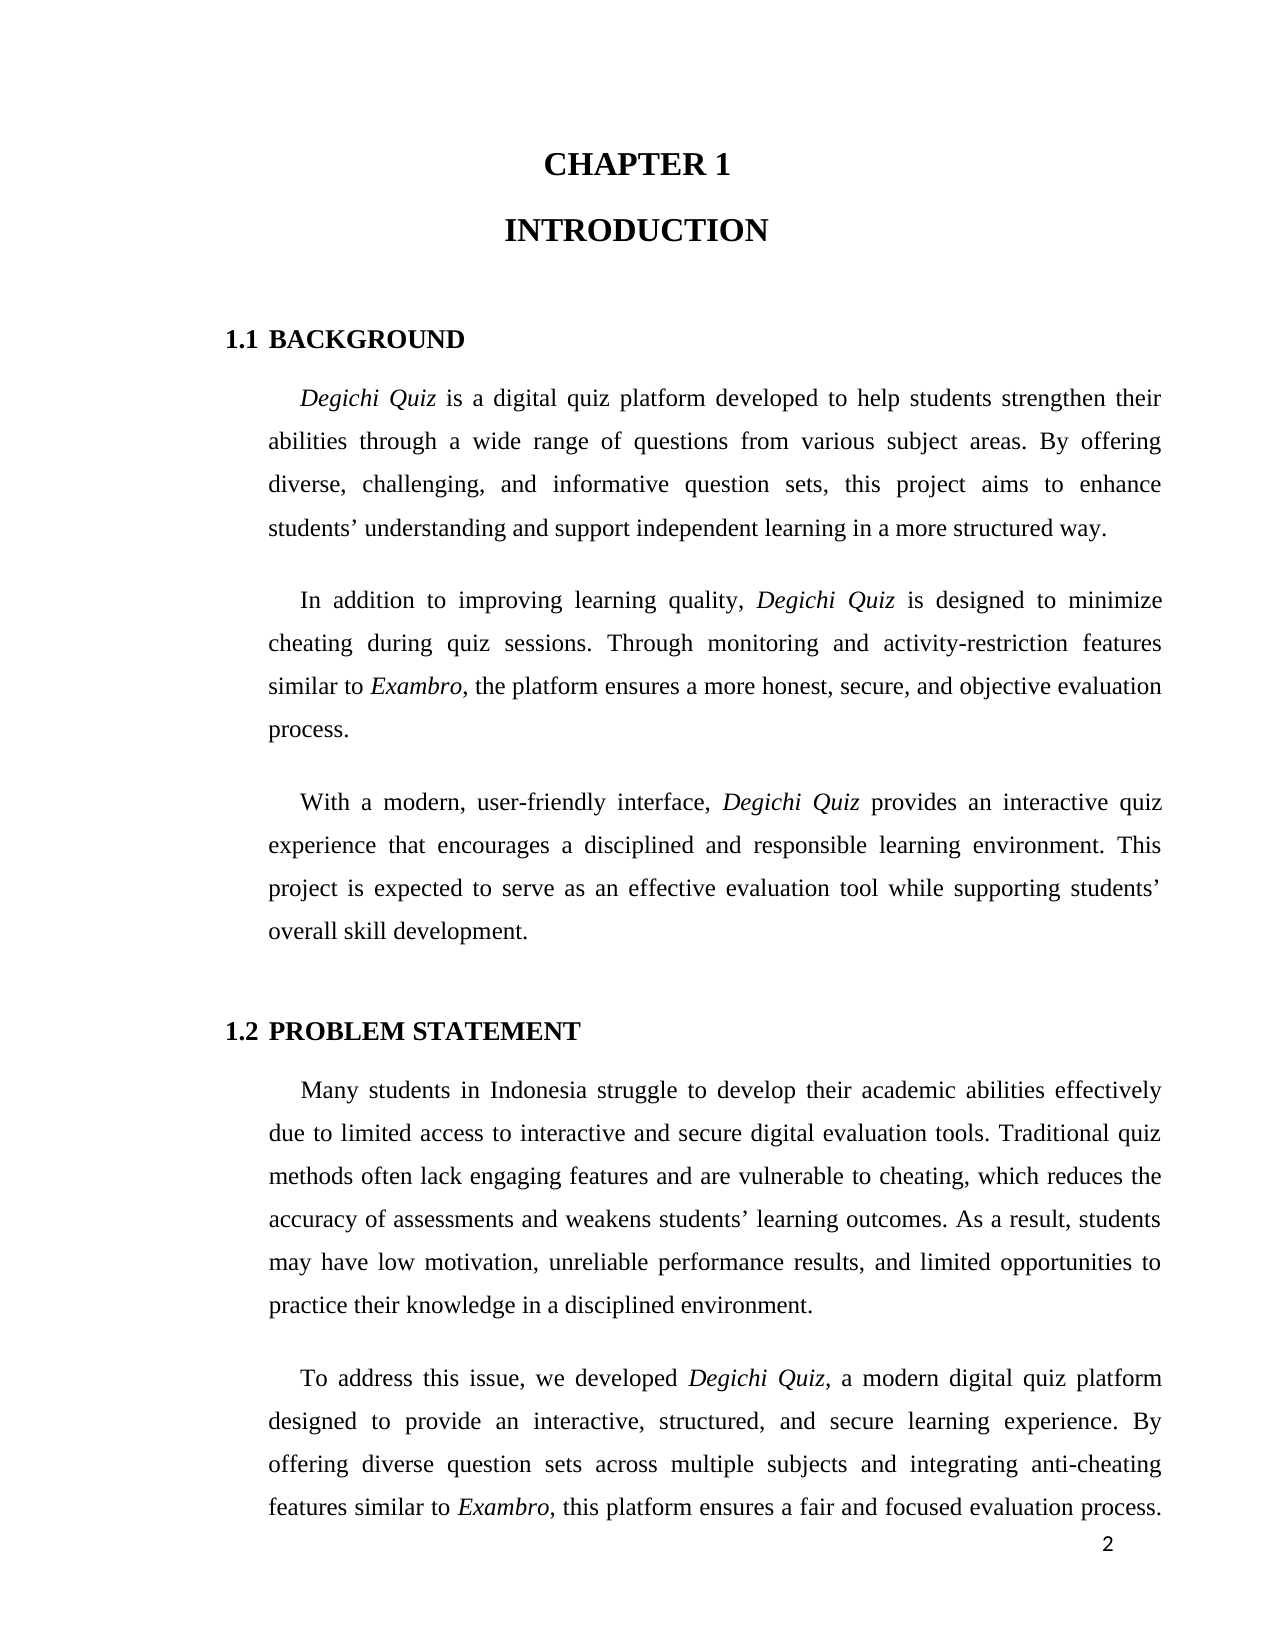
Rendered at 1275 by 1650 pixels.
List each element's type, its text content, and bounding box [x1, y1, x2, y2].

subtitle CHAPTER 1 INTRODUCTION [504, 144, 771, 248]
text Many students in Indonesia struggle to develop their academic abilities effectively due to limited access to interactive and secure digital evaluation tools. Traditional quiz methods often lack engaging features and are vulnerable to cheating, which reduces the accuracy of assessments and weakens students’ learning outcomes. As a result, students may have low motivation, unreliable performance results, and limited opportunities to practice their knowledge in a disciplined environment. [268, 1075, 1162, 1319]
text Degichi Quiz is a digital quiz platform developed to help students strengthen their abilities through a wide range of questions from various subject areas. By offering diverse, challenging, and informative question sets, this project aims to enhance students’ understanding and support independent learning in a more structured way. [268, 383, 1162, 541]
text In addition to improving learning quality, Degichi Quiz is designed to minimize cheating during quiz sessions. Through monitoring and activity-restriction features similar to Exambro, the platform ensures a more honest, secure, and objective evaluation process. [268, 585, 1162, 743]
subtitle BACKGROUND [225, 323, 1162, 354]
subtitle PROBLEM STATEMENT [225, 1015, 1162, 1046]
text To address this issue, we developed Degichi Quiz, a modern digital quiz platform designed to provide an interactive, structured, and secure learning experience. By offering diverse question sets across multiple subjects and integrating anti-cheating features similar to Exambro, this platform ensures a fair and focused evaluation process. [268, 1363, 1162, 1521]
text With a modern, user-friendly interface, Degichi Quiz provides an interactive quiz experience that encourages a disciplined and responsible learning environment. This project is expected to serve as an effective evaluation tool while supporting students’ overall skill development. [268, 787, 1162, 945]
